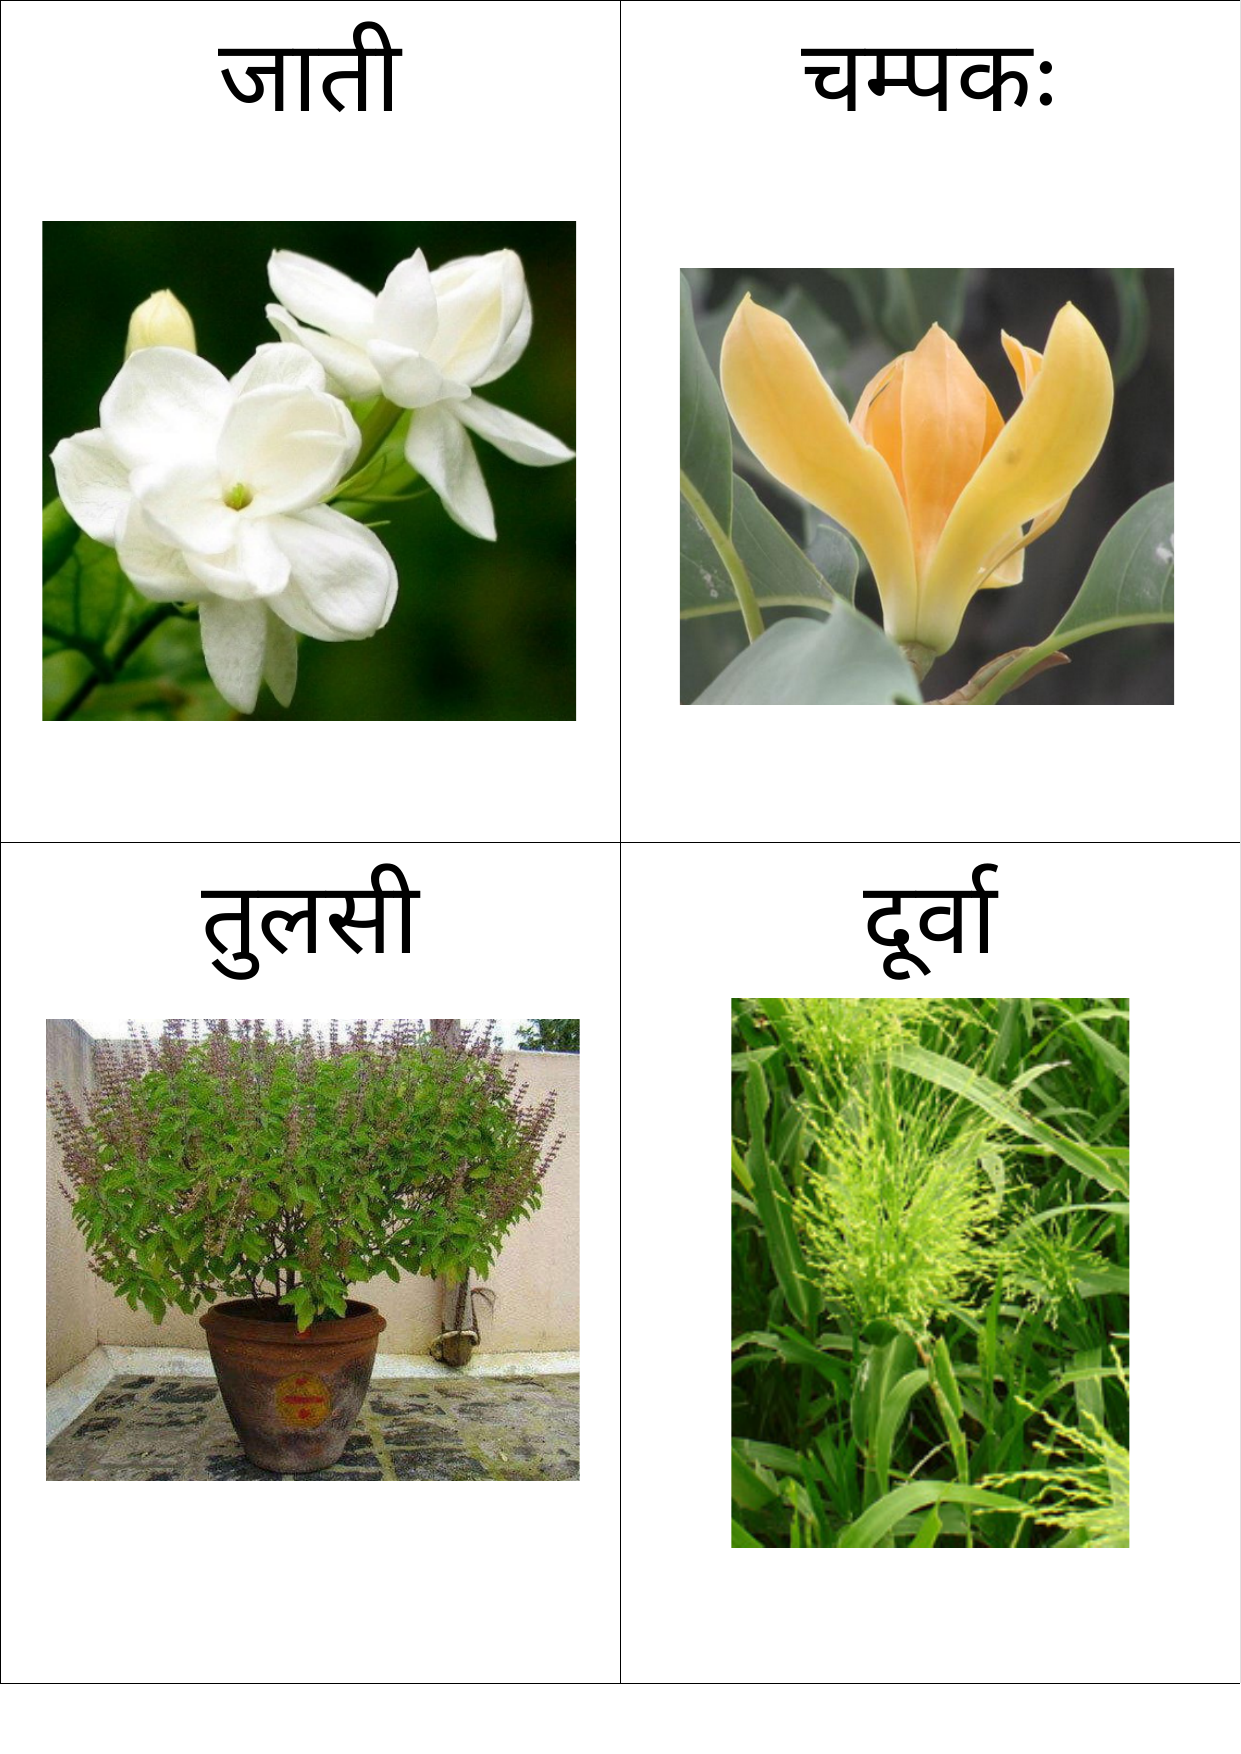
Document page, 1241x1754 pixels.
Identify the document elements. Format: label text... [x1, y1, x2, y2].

table_cell तुलसी [1, 843, 620, 1683]
picture [42, 221, 577, 721]
picture [679, 268, 1175, 705]
table_cell चम्पकः [621, 1, 1240, 842]
picture [731, 998, 1130, 1548]
table_cell दूर्वा [621, 843, 1240, 1683]
table_cell जाती [1, 1, 620, 842]
picture [46, 1019, 580, 1481]
